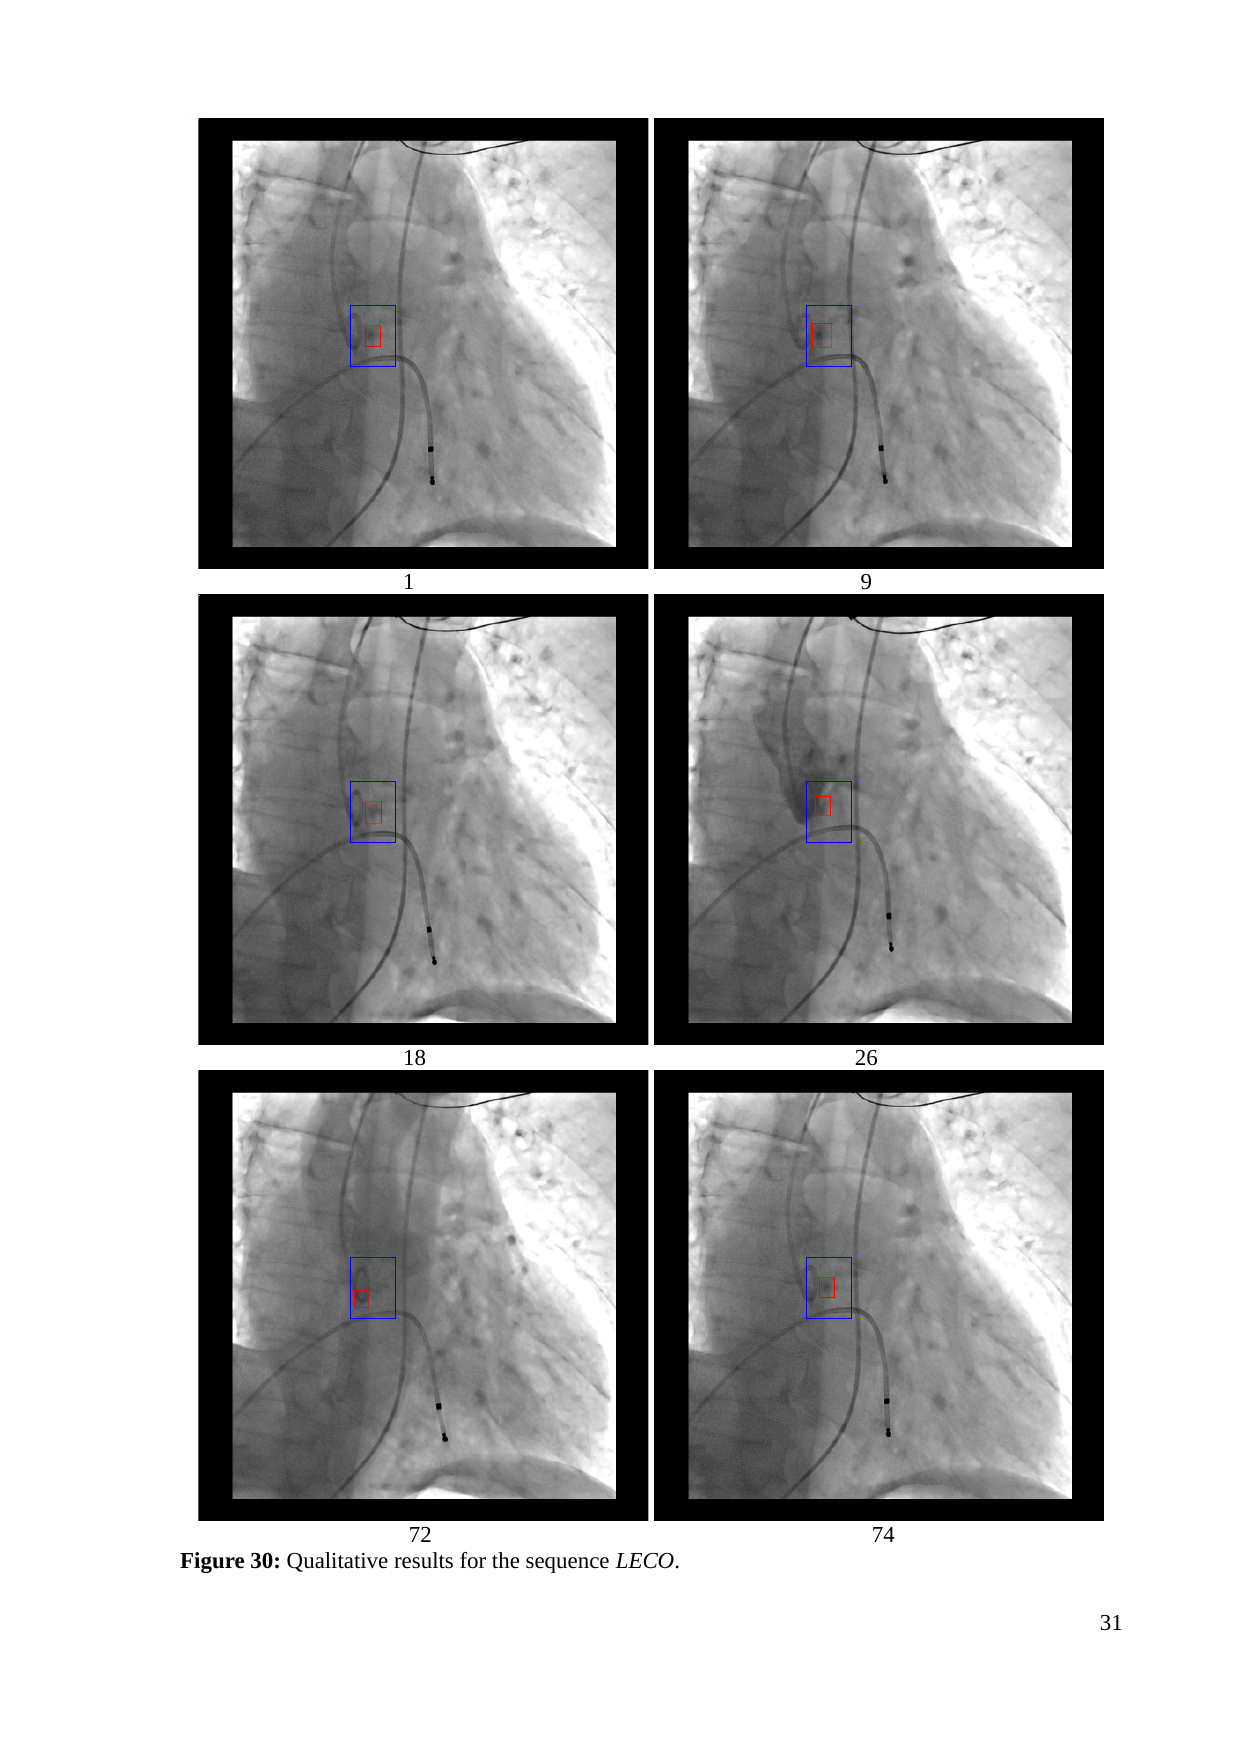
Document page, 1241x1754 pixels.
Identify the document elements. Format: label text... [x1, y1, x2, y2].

picture [198, 1070, 649, 1521]
table_cell Figure 30: Qualitative results for the sequence LECO. [180, 1547, 1122, 1573]
picture [654, 1070, 1104, 1521]
picture [198, 118, 649, 569]
picture [198, 594, 649, 1045]
picture [654, 594, 1104, 1045]
picture [654, 118, 1104, 569]
table_header 1 9 18 26 72 74 [180, 118, 1122, 1547]
